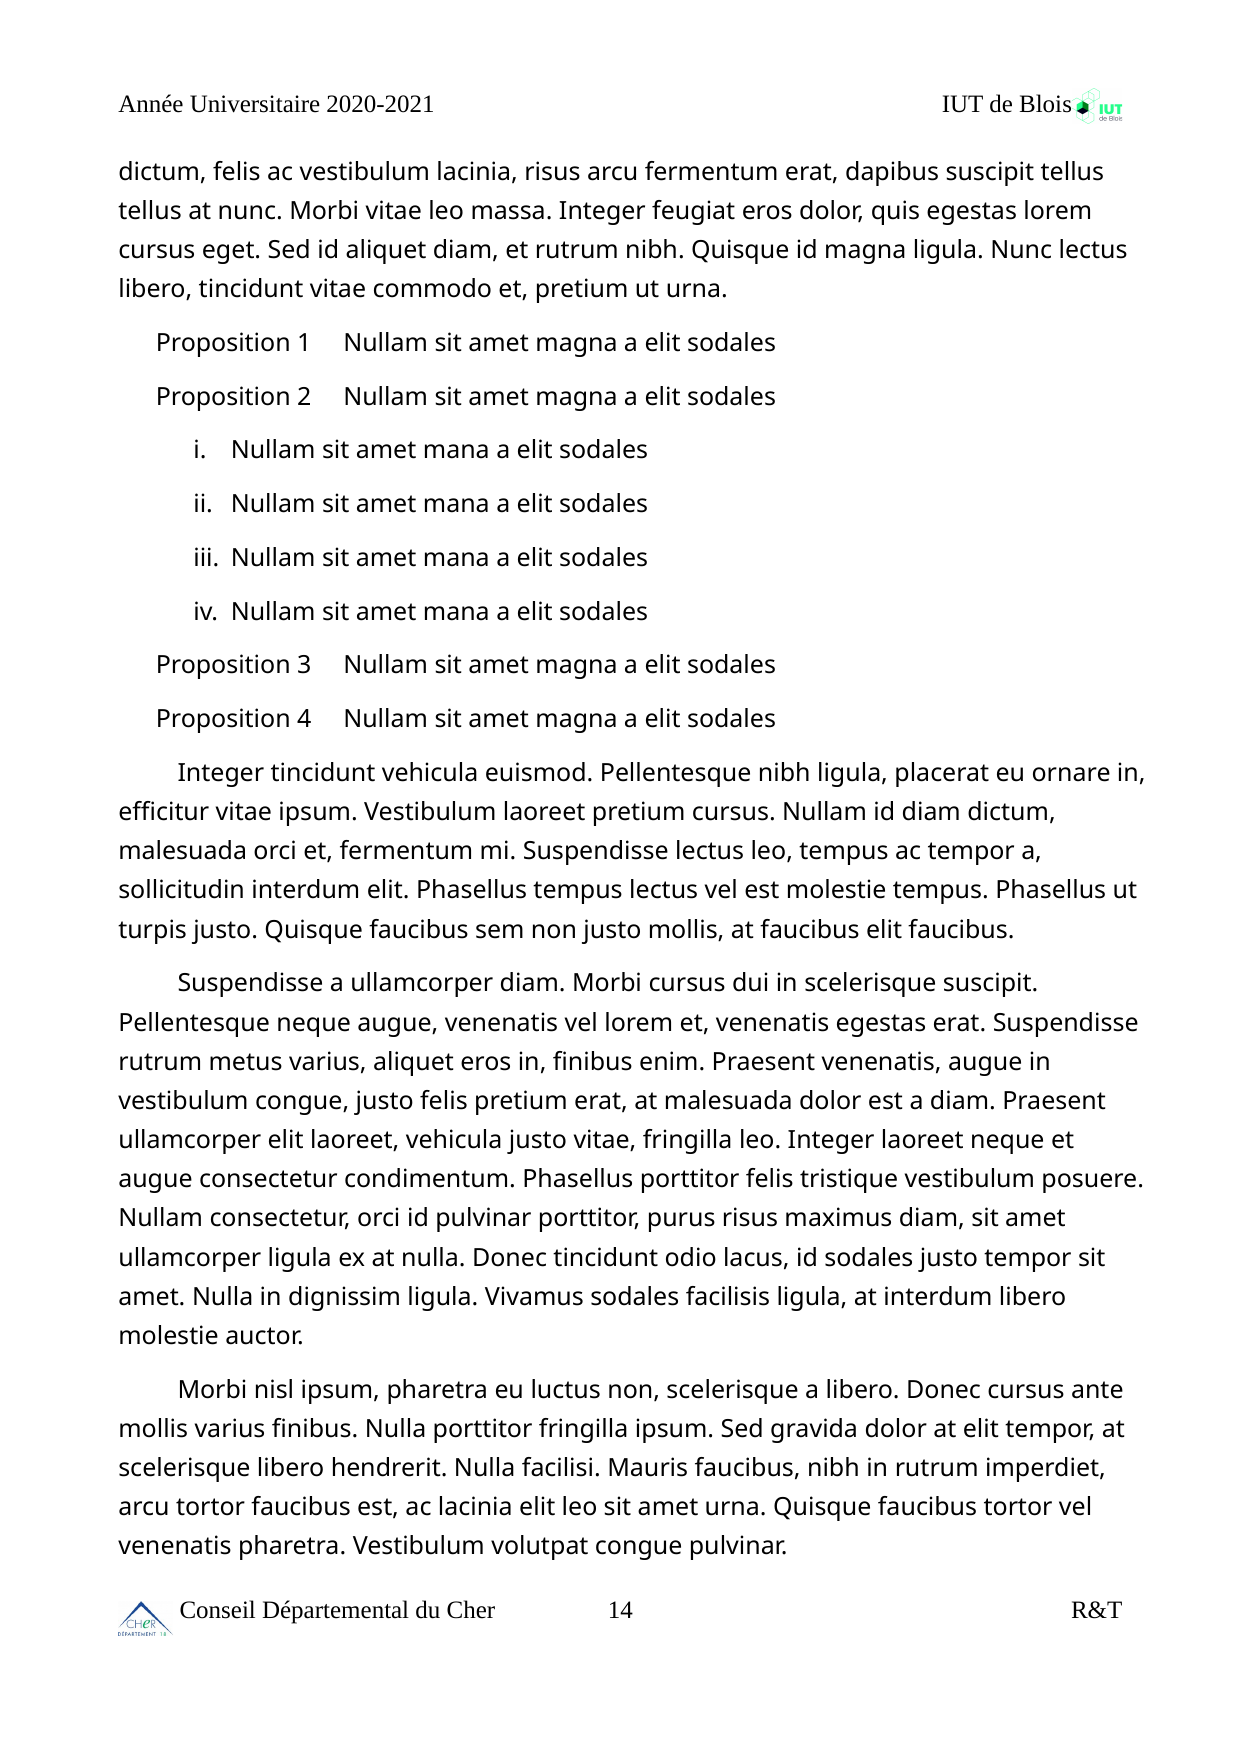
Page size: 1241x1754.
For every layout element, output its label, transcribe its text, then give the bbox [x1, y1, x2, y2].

list Nullam sit amet mana a elit sodales [193, 593, 1152, 627]
list Nullam sit amet magna a elit sodales [156, 378, 1152, 412]
picture [118, 1601, 174, 1636]
list Nullam sit amet magna a elit sodales [156, 647, 1152, 681]
list Nullam sit amet mana a elit sodales [193, 540, 1152, 574]
list Nullam sit amet mana a elit sodales [193, 432, 1152, 466]
text dictum, felis ac vestibulum lacinia, risus arcu fermentum erat, dapibus suscipit tellus tellus at nunc. Morbi vitae leo massa. Integer feugiat eros dolor, quis egestas lorem cursus eget. Sed id aliquet diam, et rutrum nibh. Quisque id magna ligula. Nunc lectus libero, tincidunt vitae commodo et, pretium ut urna. [118, 153, 1152, 305]
text Integer tincidunt vehicula euismod. Pellentesque nibh ligula, placerat eu ornare in, efficitur vitae ipsum. Vestibulum laoreet pretium cursus. Nullam id diam dictum, malesuada orci et, fermentum mi. Suspendisse lectus leo, tempus ac tempor a, sollicitudin interdum elit. Phasellus tempus lectus vel est molestie tempus. Phasellus ut turpis justo. Quisque faucibus sem non justo mollis, at faucibus elit faucibus. [118, 755, 1152, 945]
list Nullam sit amet magna a elit sodales [156, 701, 1152, 735]
picture [1071, 88, 1123, 124]
list Nullam sit amet magna a elit sodales [156, 325, 1152, 359]
list Nullam sit amet mana a elit sodales [193, 486, 1152, 520]
text Suspendisse a ullamcorper diam. Morbi cursus dui in scelerisque suscipit. Pellentesque neque augue, venenatis vel lorem et, venenatis egestas erat. Suspendisse rutrum metus varius, aliquet eros in, finibus enim. Praesent venenatis, augue in vestibulum congue, justo felis pretium erat, at malesuada dolor est a diam. Praesent ullamcorper elit laoreet, vehicula justo vitae, fringilla leo. Integer laoreet neque et augue consectetur condimentum. Phasellus porttitor felis tristique vestibulum posuere. Nullam consectetur, orci id pulvinar porttitor, purus risus maximus diam, sit amet ullamcorper ligula ex at nulla. Donec tincidunt odio lacus, id sodales justo tempor sit amet. Nulla in dignissim ligula. Vivamus sodales facilisis ligula, at interdum libero molestie auctor. [118, 965, 1152, 1352]
text Morbi nisl ipsum, pharetra eu luctus non, scelerisque a libero. Donec cursus ante mollis varius finibus. Nulla porttitor fringilla ipsum. Sed gravida dolor at elit tempor, at scelerisque libero hendrerit. Nulla facilisi. Mauris faucibus, nibh in rutrum imperdiet, arcu tortor faucibus est, ac lacinia elit leo sit amet urna. Quisque faucibus tortor vel venenatis pharetra. Vestibulum volutpat congue pulvinar. [118, 1371, 1152, 1562]
